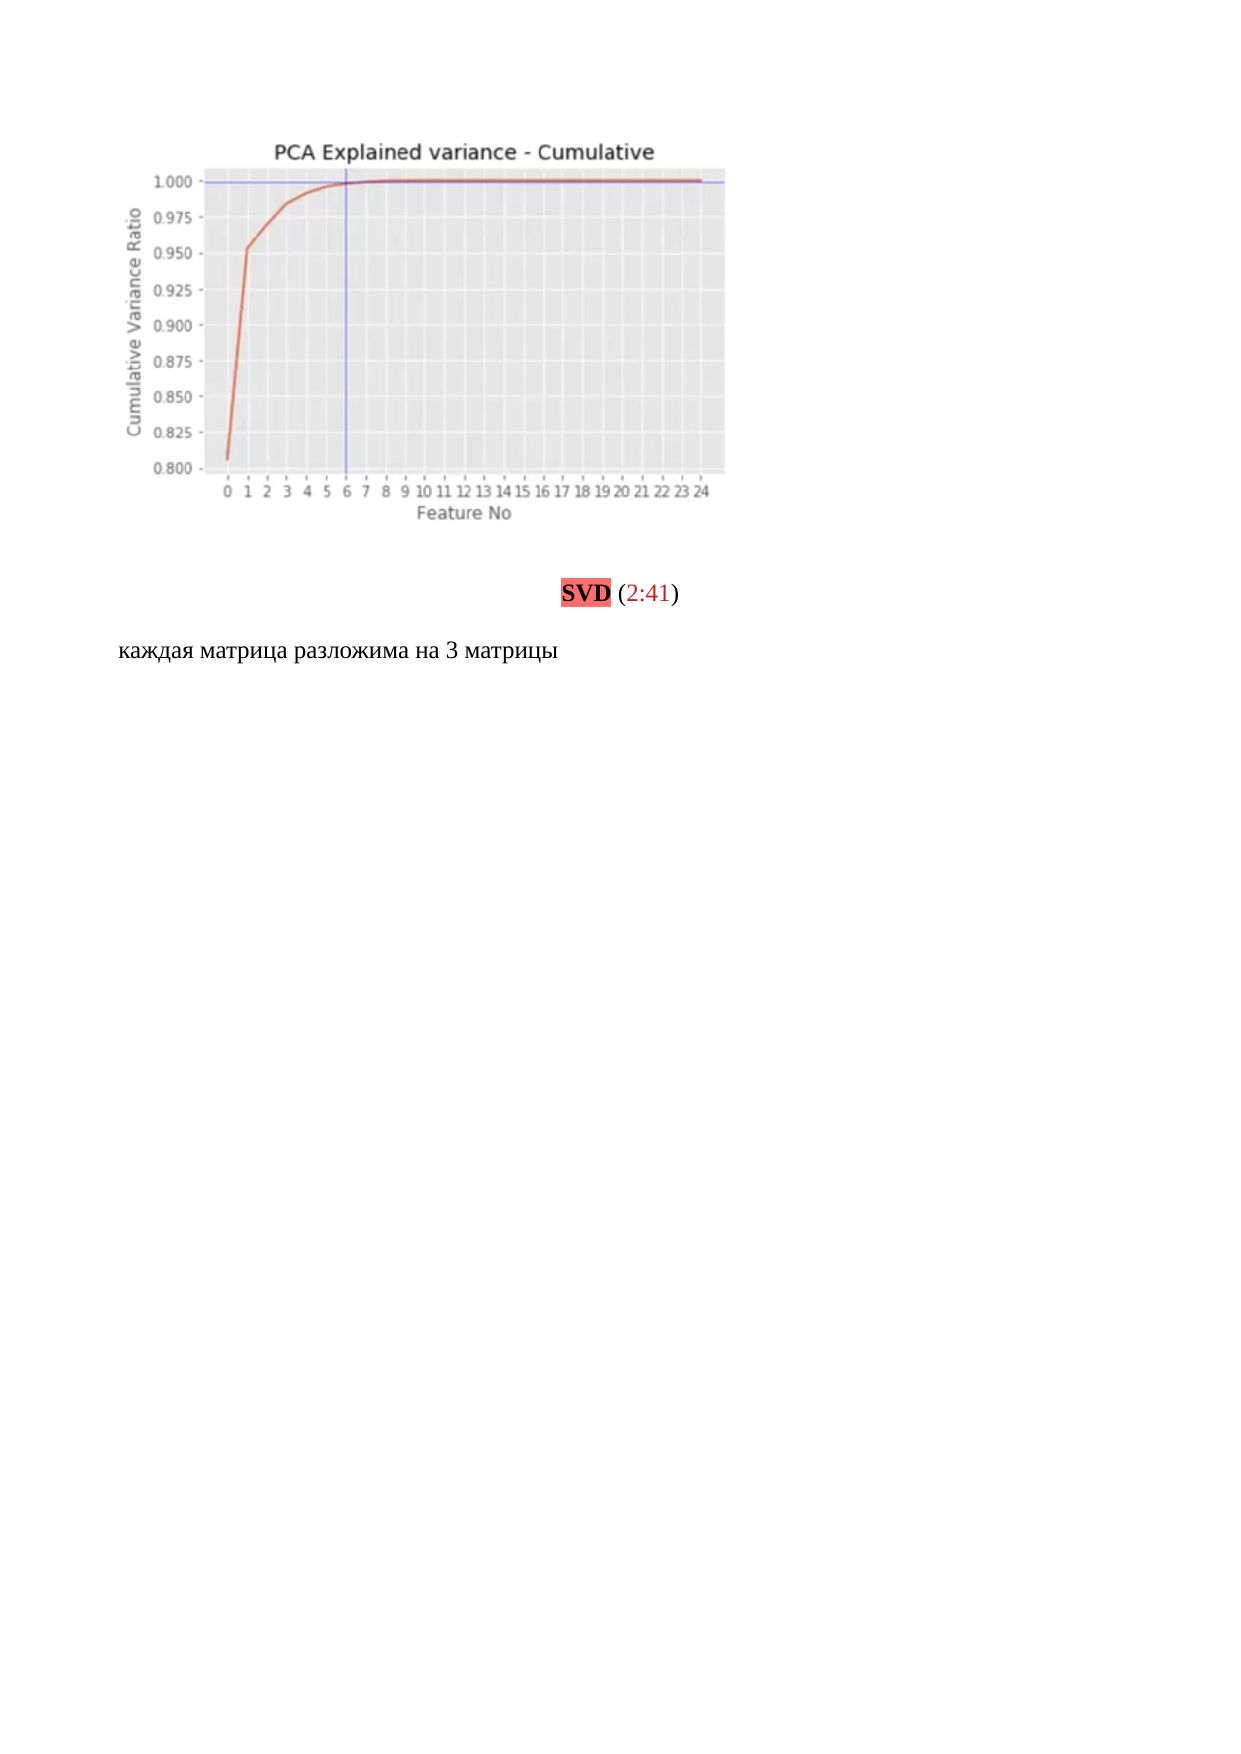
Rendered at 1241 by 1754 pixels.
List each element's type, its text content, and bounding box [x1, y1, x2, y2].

text каждая матрица разложима на 3 матрицы [118, 636, 1122, 664]
picture [115, 106, 752, 566]
text SVD (2:41) [118, 578, 1122, 607]
